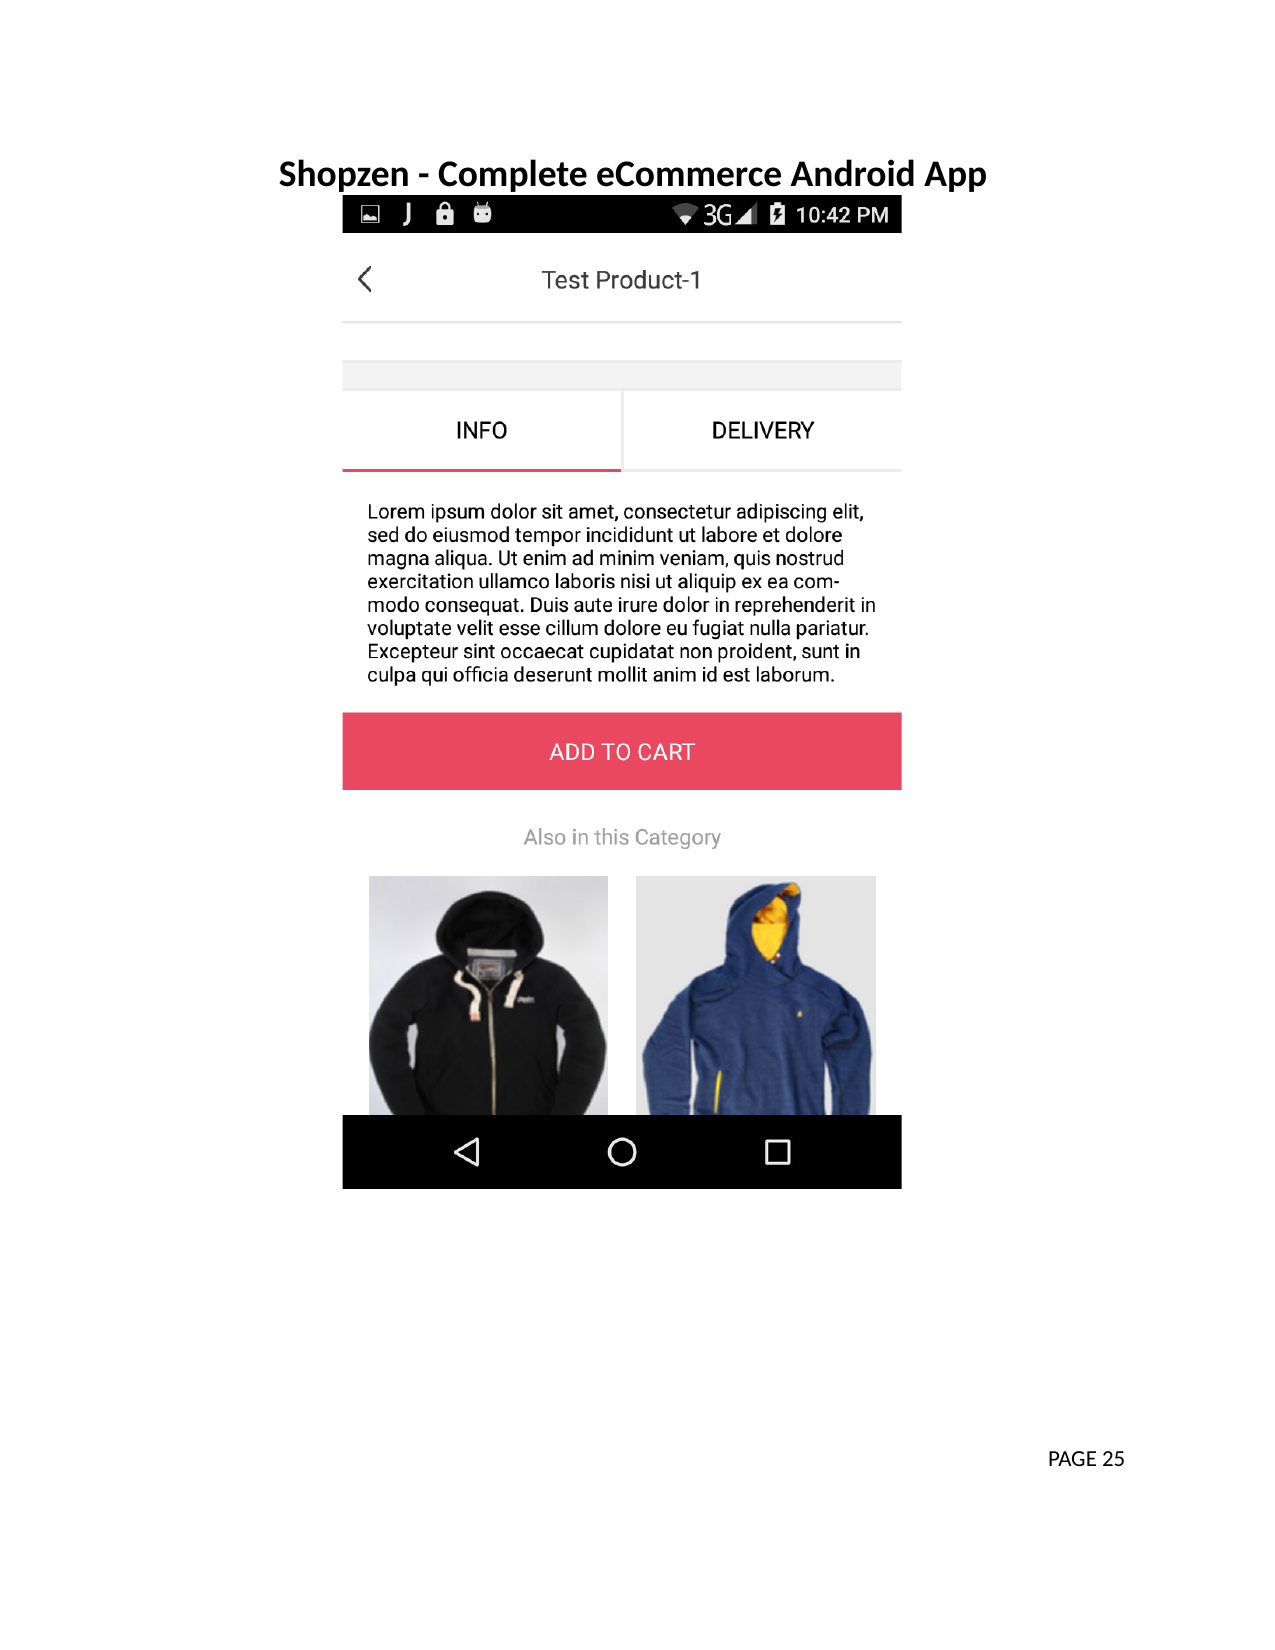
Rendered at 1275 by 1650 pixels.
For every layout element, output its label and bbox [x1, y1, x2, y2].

picture [342, 195, 902, 1189]
